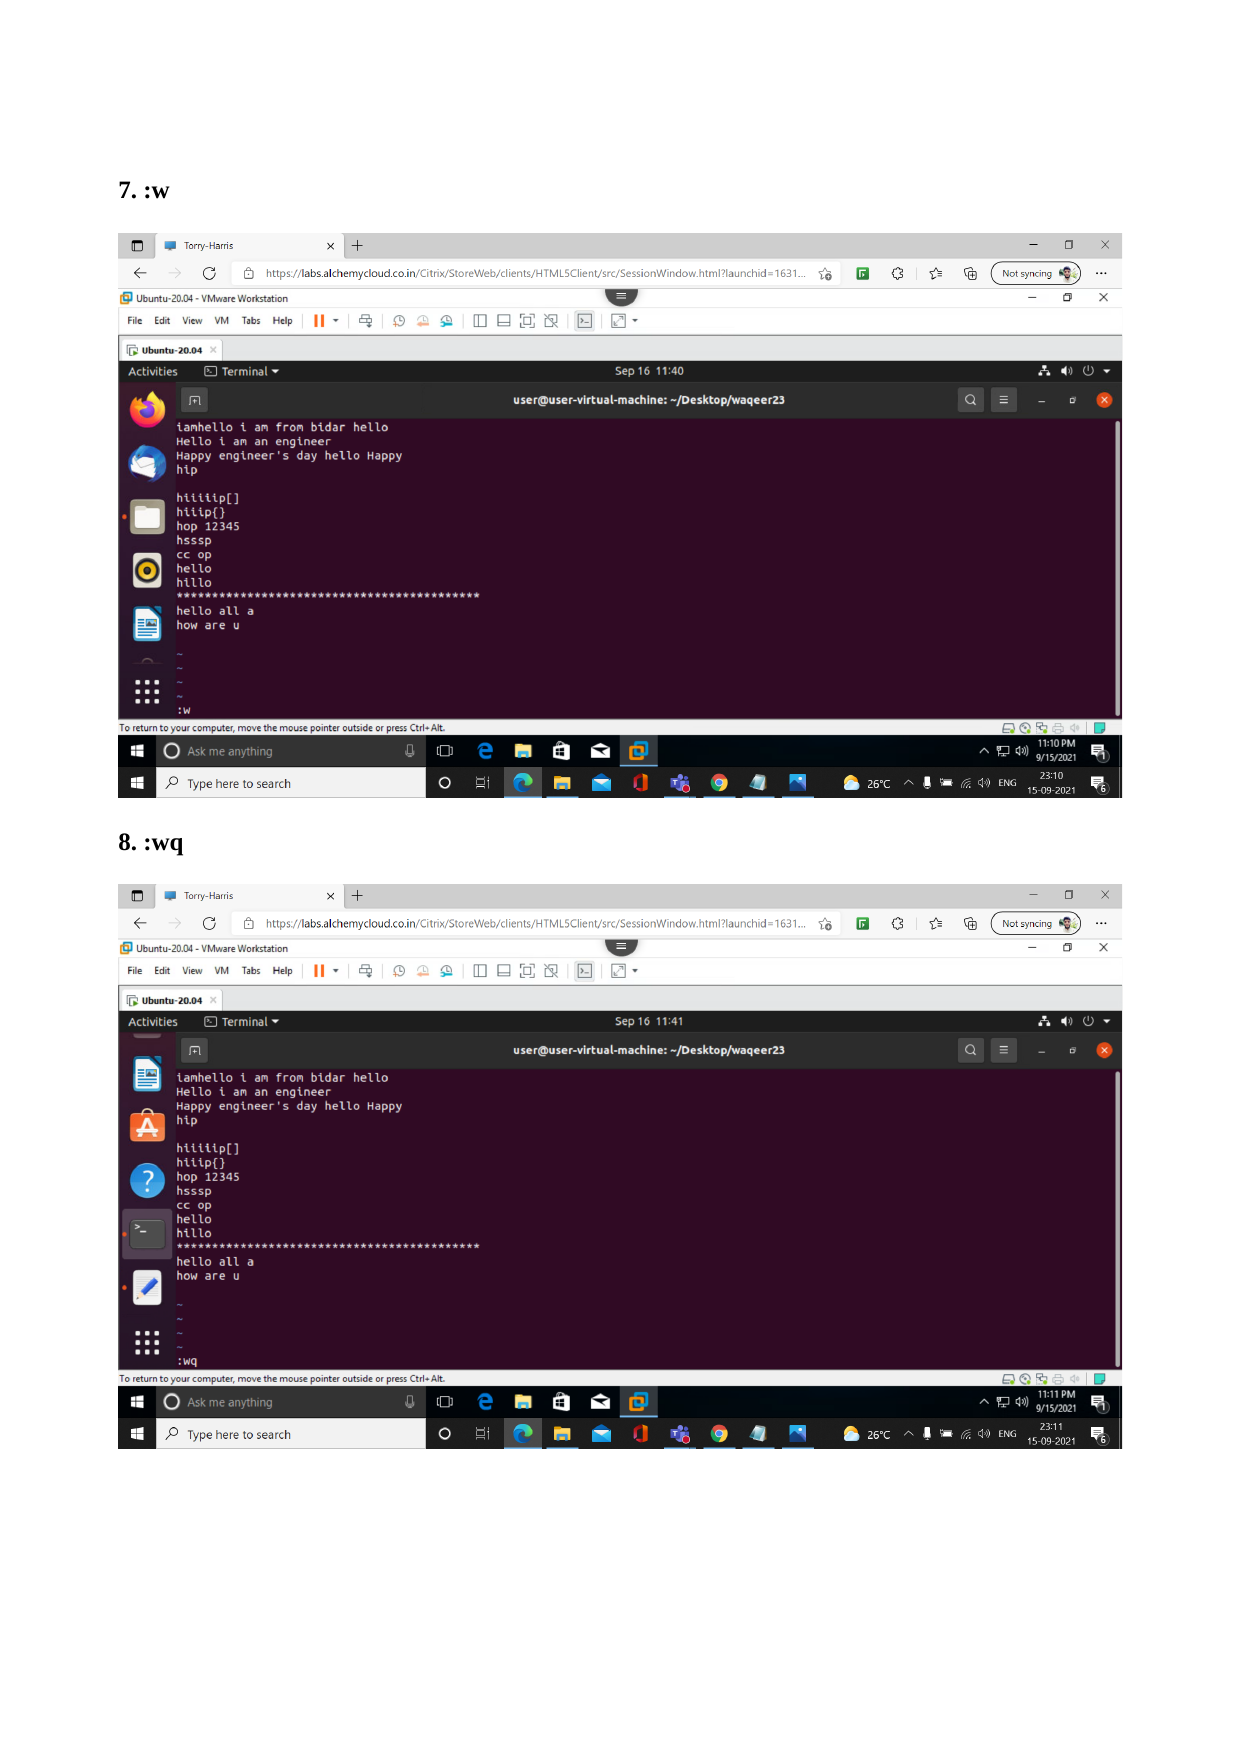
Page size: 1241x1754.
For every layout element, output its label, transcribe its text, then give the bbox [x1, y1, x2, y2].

text 7. :w [118, 176, 1122, 204]
text 8. :wq [118, 827, 1122, 855]
picture [118, 884, 1123, 1449]
picture [118, 233, 1123, 798]
